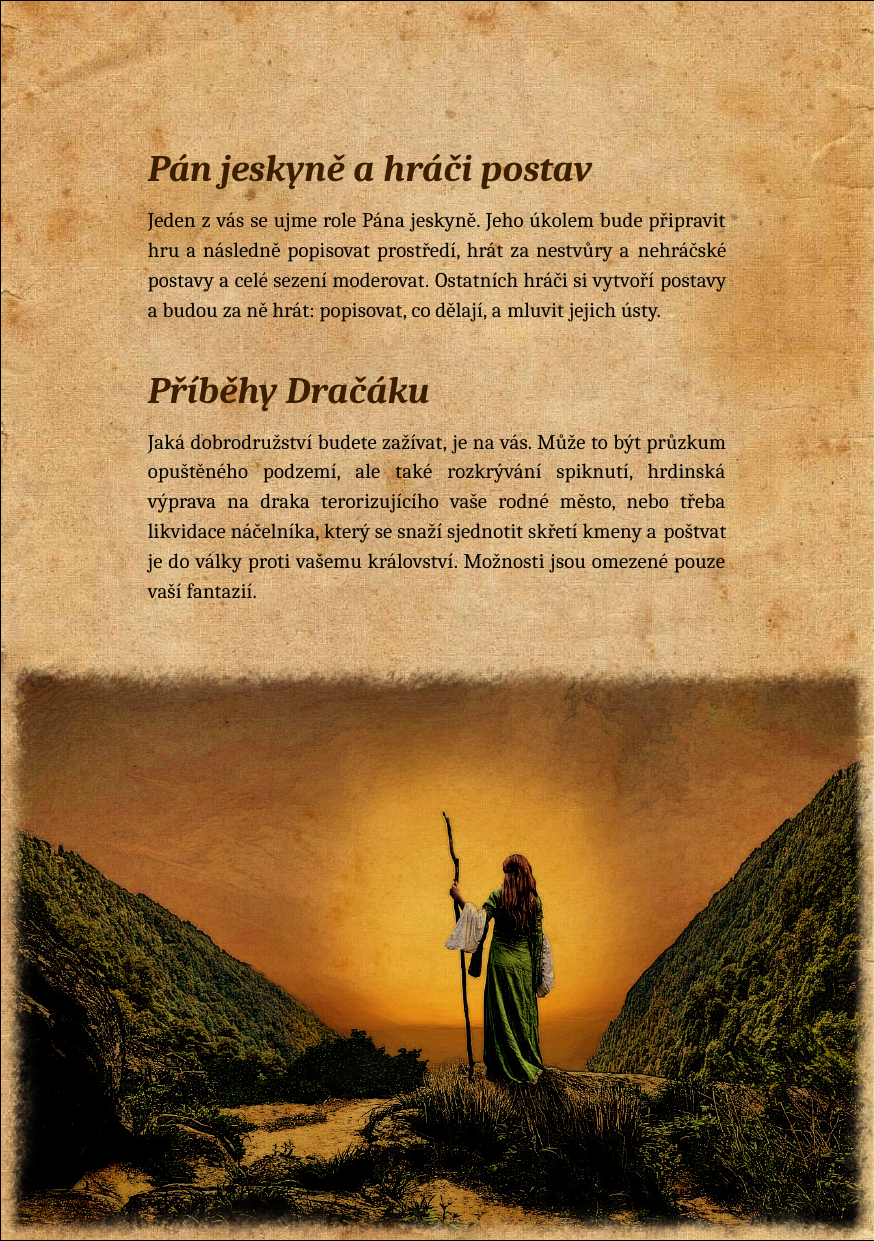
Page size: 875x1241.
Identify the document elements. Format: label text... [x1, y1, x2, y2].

text Jeden z⁠ vás se ujme role Pána jeskyně. Jeho úkolem bude připravit hru a⁠ následně popisovat prostředí, hrát za nestvůry a⁠ nehráčské postavy a⁠ celé sezení moderovat. Ostatních hráči si vytvoří postavy a⁠ budou za ně hrát: popisovat, co dělají, a⁠ mluvit jejich ústy. [148, 208, 726, 322]
text Jaká dobrodružství budete zažívat, je na vás. Může to být průzkum opuštěného podzemí, ale také rozkrývání spiknutí, hrdinská výprava na draka terorizujícího vaše rodné město, nebo třeba likvidace náčelníka, který se snaží sjednotit skřetí kmeny a⁠ poštvat je do války proti vašemu království. Možnosti jsou omezené pouze vaší fantazií. [148, 430, 726, 604]
picture [0, 1, 874, 1241]
subtitle Příběhy Dračáku [148, 369, 726, 413]
subtitle Pán jeskyně a⁠ hráči postav [148, 148, 726, 191]
